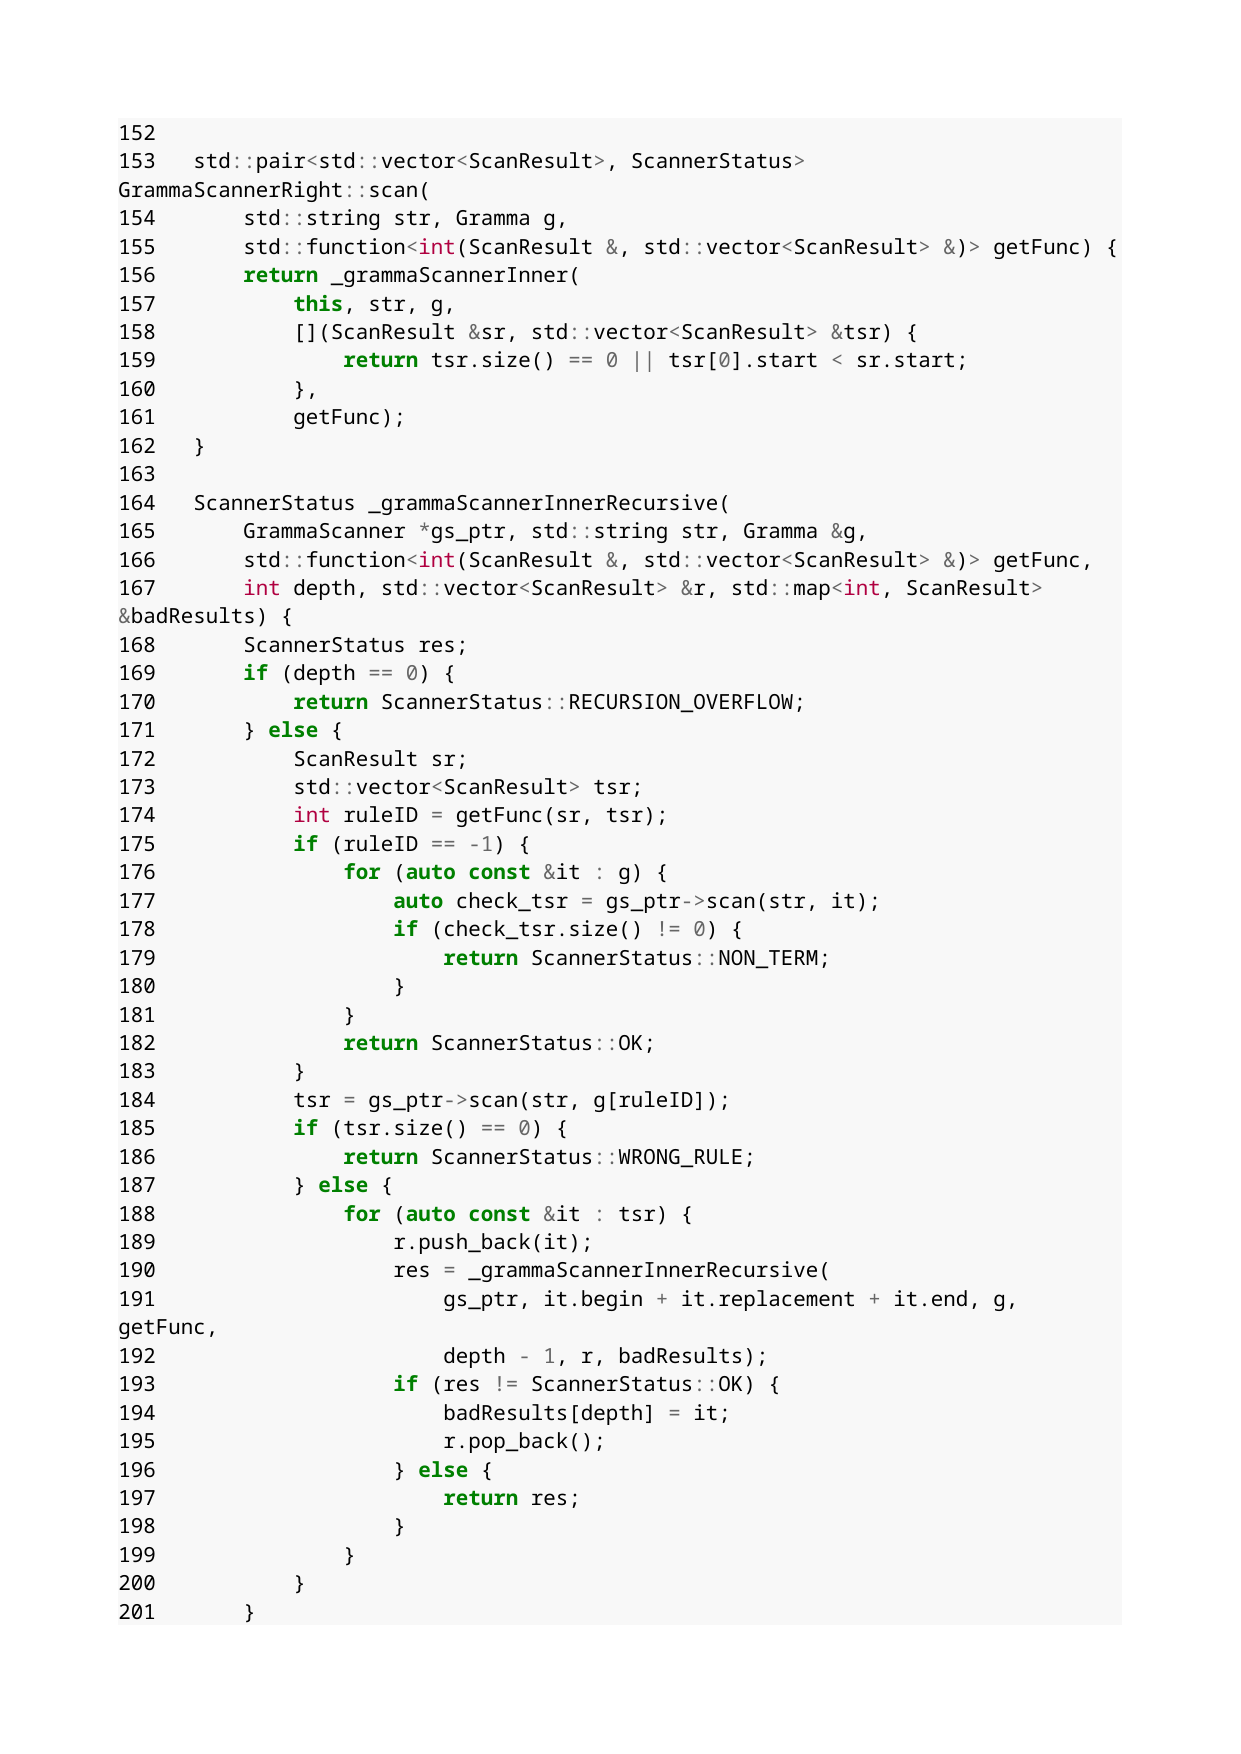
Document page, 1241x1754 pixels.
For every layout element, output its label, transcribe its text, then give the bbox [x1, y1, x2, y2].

text 153 std::pair<std::vector<ScanResult>, ScannerStatus> GrammaScannerRight::scan( [118, 147, 1122, 203]
text 179 return ScannerStatus::NON_TERM; [118, 943, 1122, 971]
text 186 return ScannerStatus::WRONG_RULE; [118, 1142, 1122, 1170]
text 198 } [118, 1512, 1122, 1540]
text 155 std::function<int(ScanResult &, std::vector<ScanResult> &)> getFunc) { [118, 232, 1122, 260]
text 175 if (ruleID == -1) { [118, 829, 1122, 857]
text 159 return tsr.size() == 0 || tsr[0].start < sr.start; [118, 346, 1122, 374]
text 171 } else { [118, 715, 1122, 744]
text 187 } else { [118, 1170, 1122, 1199]
text 192 depth - 1, r, badResults); [118, 1341, 1122, 1369]
text 164 ScannerStatus _grammaScannerInnerRecursive( [118, 488, 1122, 516]
text 184 tsr = gs_ptr->scan(str, g[ruleID]); [118, 1085, 1122, 1113]
text 169 if (depth == 0) { [118, 658, 1122, 687]
text 199 } [118, 1540, 1122, 1568]
text 161 getFunc); [118, 402, 1122, 431]
text 189 r.push_back(it); [118, 1227, 1122, 1256]
text 158 [](ScanResult &sr, std::vector<ScanResult> &tsr) { [118, 317, 1122, 346]
text 172 ScanResult sr; [118, 744, 1122, 772]
text 185 if (tsr.size() == 0) { [118, 1113, 1122, 1142]
text 168 ScannerStatus res; [118, 630, 1122, 658]
text 196 } else { [118, 1455, 1122, 1483]
text 160 }, [118, 374, 1122, 402]
text 182 return ScannerStatus::OK; [118, 1028, 1122, 1057]
text 167 int depth, std::vector<ScanResult> &r, std::map<int, ScanResult> &badResults) { [118, 573, 1122, 630]
text 193 if (res != ScannerStatus::OK) { [118, 1369, 1122, 1398]
text 190 res = _grammaScannerInnerRecursive( [118, 1256, 1122, 1284]
text 176 for (auto const &it : g) { [118, 857, 1122, 886]
text 200 } [118, 1568, 1122, 1597]
text 154 std::string str, Gramma g, [118, 203, 1122, 232]
text 165 GrammaScanner *gs_ptr, std::string str, Gramma &g, [118, 516, 1122, 545]
text 156 return _grammaScannerInner( [118, 260, 1122, 289]
text 183 } [118, 1057, 1122, 1085]
text 194 badResults[depth] = it; [118, 1398, 1122, 1426]
text 181 } [118, 1000, 1122, 1028]
text 152 [118, 118, 1122, 147]
text 162 } [118, 431, 1122, 459]
text 195 r.pop_back(); [118, 1426, 1122, 1455]
text 163 [118, 459, 1122, 488]
text 173 std::vector<ScanResult> tsr; [118, 772, 1122, 801]
text 157 this, str, g, [118, 289, 1122, 317]
text 197 return res; [118, 1483, 1122, 1512]
text 180 } [118, 971, 1122, 1000]
text 166 std::function<int(ScanResult &, std::vector<ScanResult> &)> getFunc, [118, 545, 1122, 573]
text 178 if (check_tsr.size() != 0) { [118, 914, 1122, 943]
text 201 } [118, 1597, 1122, 1625]
text 174 int ruleID = getFunc(sr, tsr); [118, 801, 1122, 829]
text 177 auto check_tsr = gs_ptr->scan(str, it); [118, 886, 1122, 914]
text 170 return ScannerStatus::RECURSION_OVERFLOW; [118, 687, 1122, 715]
text 188 for (auto const &it : tsr) { [118, 1199, 1122, 1227]
text 191 gs_ptr, it.begin + it.replacement + it.end, g, getFunc, [118, 1284, 1122, 1341]
